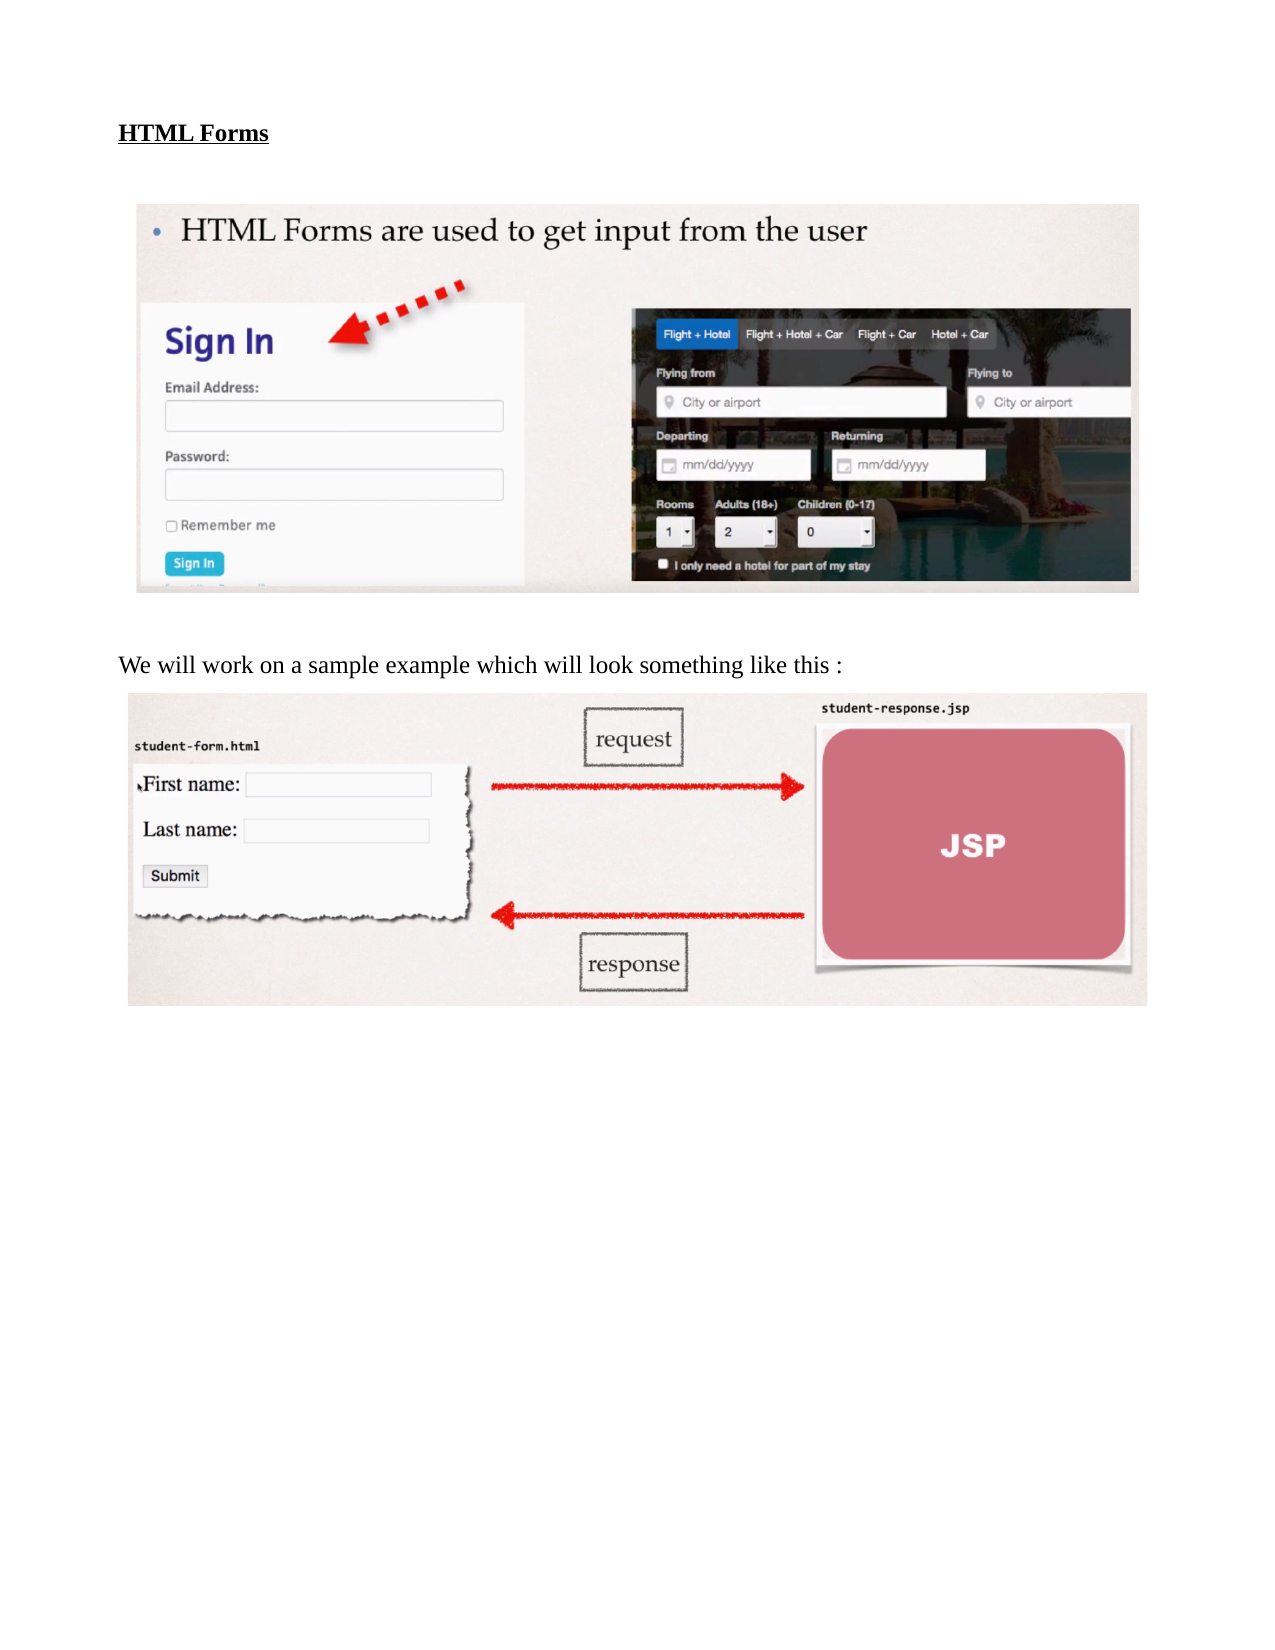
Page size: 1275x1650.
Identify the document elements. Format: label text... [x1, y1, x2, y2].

text HTML Forms [118, 118, 1157, 147]
text We will work on a sample example which will look something like this : [118, 650, 1157, 679]
picture [127, 693, 1148, 1006]
picture [136, 204, 1139, 593]
